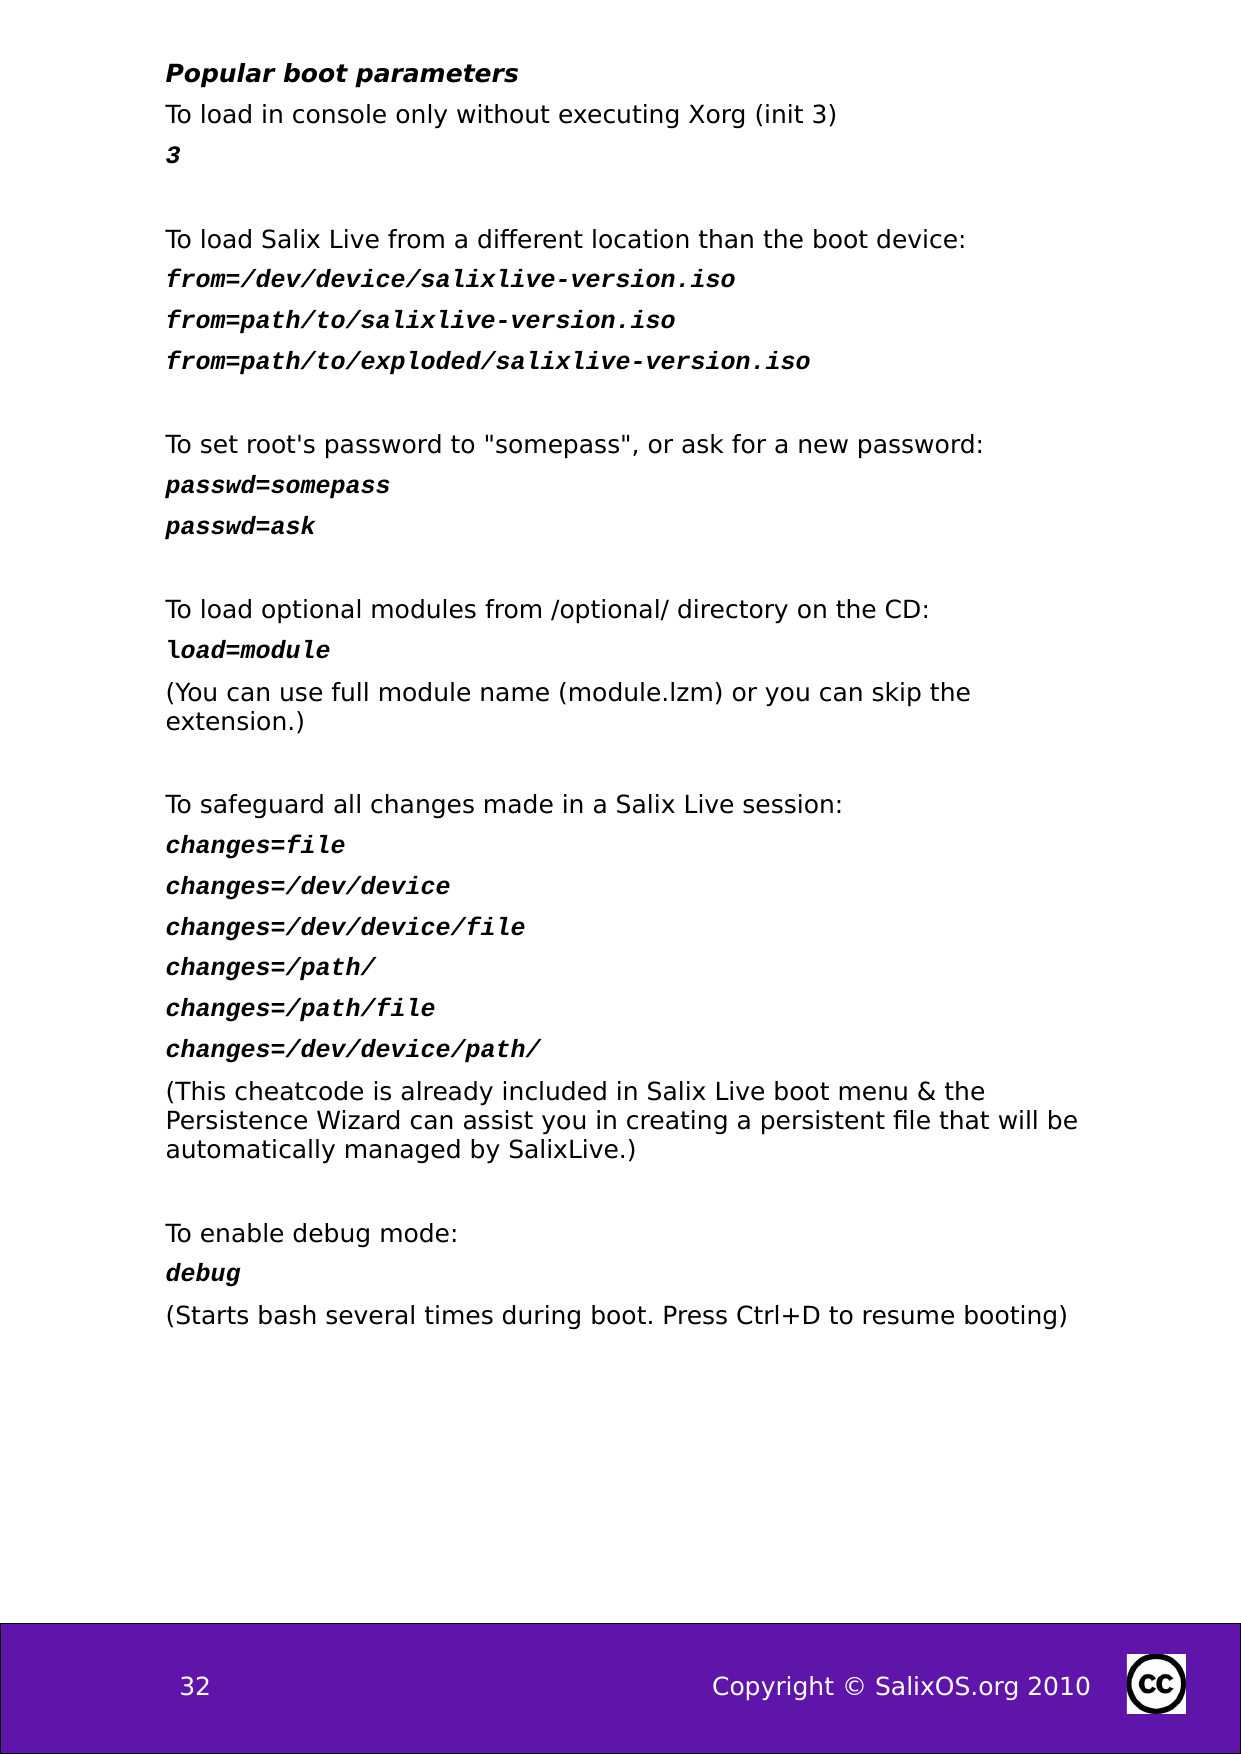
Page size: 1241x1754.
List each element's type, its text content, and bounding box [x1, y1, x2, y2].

text changes=/path/file [165, 996, 1104, 1024]
text (This cheatcode is already included in Salix Live boot menu & the Persistence Wizard can assist you in creating a persistent file that will be automatically managed by SalixLive.) [165, 1077, 1104, 1165]
text from=path/to/salixlive-version.iso [165, 307, 1104, 336]
text debug [165, 1261, 1104, 1289]
text changes=/path/ [165, 955, 1104, 983]
text To safeguard all changes made in a Salix Live session: [165, 791, 1104, 820]
text To load optional modules from /optional/ directory on the CD: [165, 596, 1104, 625]
text changes=file [165, 832, 1104, 861]
text To enable debug mode: [165, 1219, 1104, 1248]
text changes=/dev/device/file [165, 914, 1104, 942]
text changes=/dev/device [165, 873, 1104, 902]
text To set root's password to "somepass", or ask for a new password: [165, 431, 1104, 460]
text changes=/dev/device/path/ [165, 1037, 1104, 1065]
text from=/dev/device/salixlive-version.iso [165, 267, 1104, 295]
text from=path/to/exploded/salixlive-version.iso [165, 348, 1104, 377]
text load=module [165, 637, 1104, 666]
text To load Salix Live from a different location than the boot device: [165, 225, 1104, 254]
text passwd=somepass [165, 472, 1104, 501]
text passwd=ask [165, 513, 1104, 542]
subtitle Popular boot parameters [165, 59, 1104, 88]
text To load in console only without executing Xorg (init 3) [165, 101, 1104, 130]
text (You can use full module name (module.lzm) or you can skip the extension.) [165, 678, 1104, 737]
picture [1126, 1654, 1186, 1714]
text 3 [165, 142, 1104, 171]
text (Starts bash several times during boot. Press Ctrl+D to resume booting) [165, 1302, 1104, 1331]
